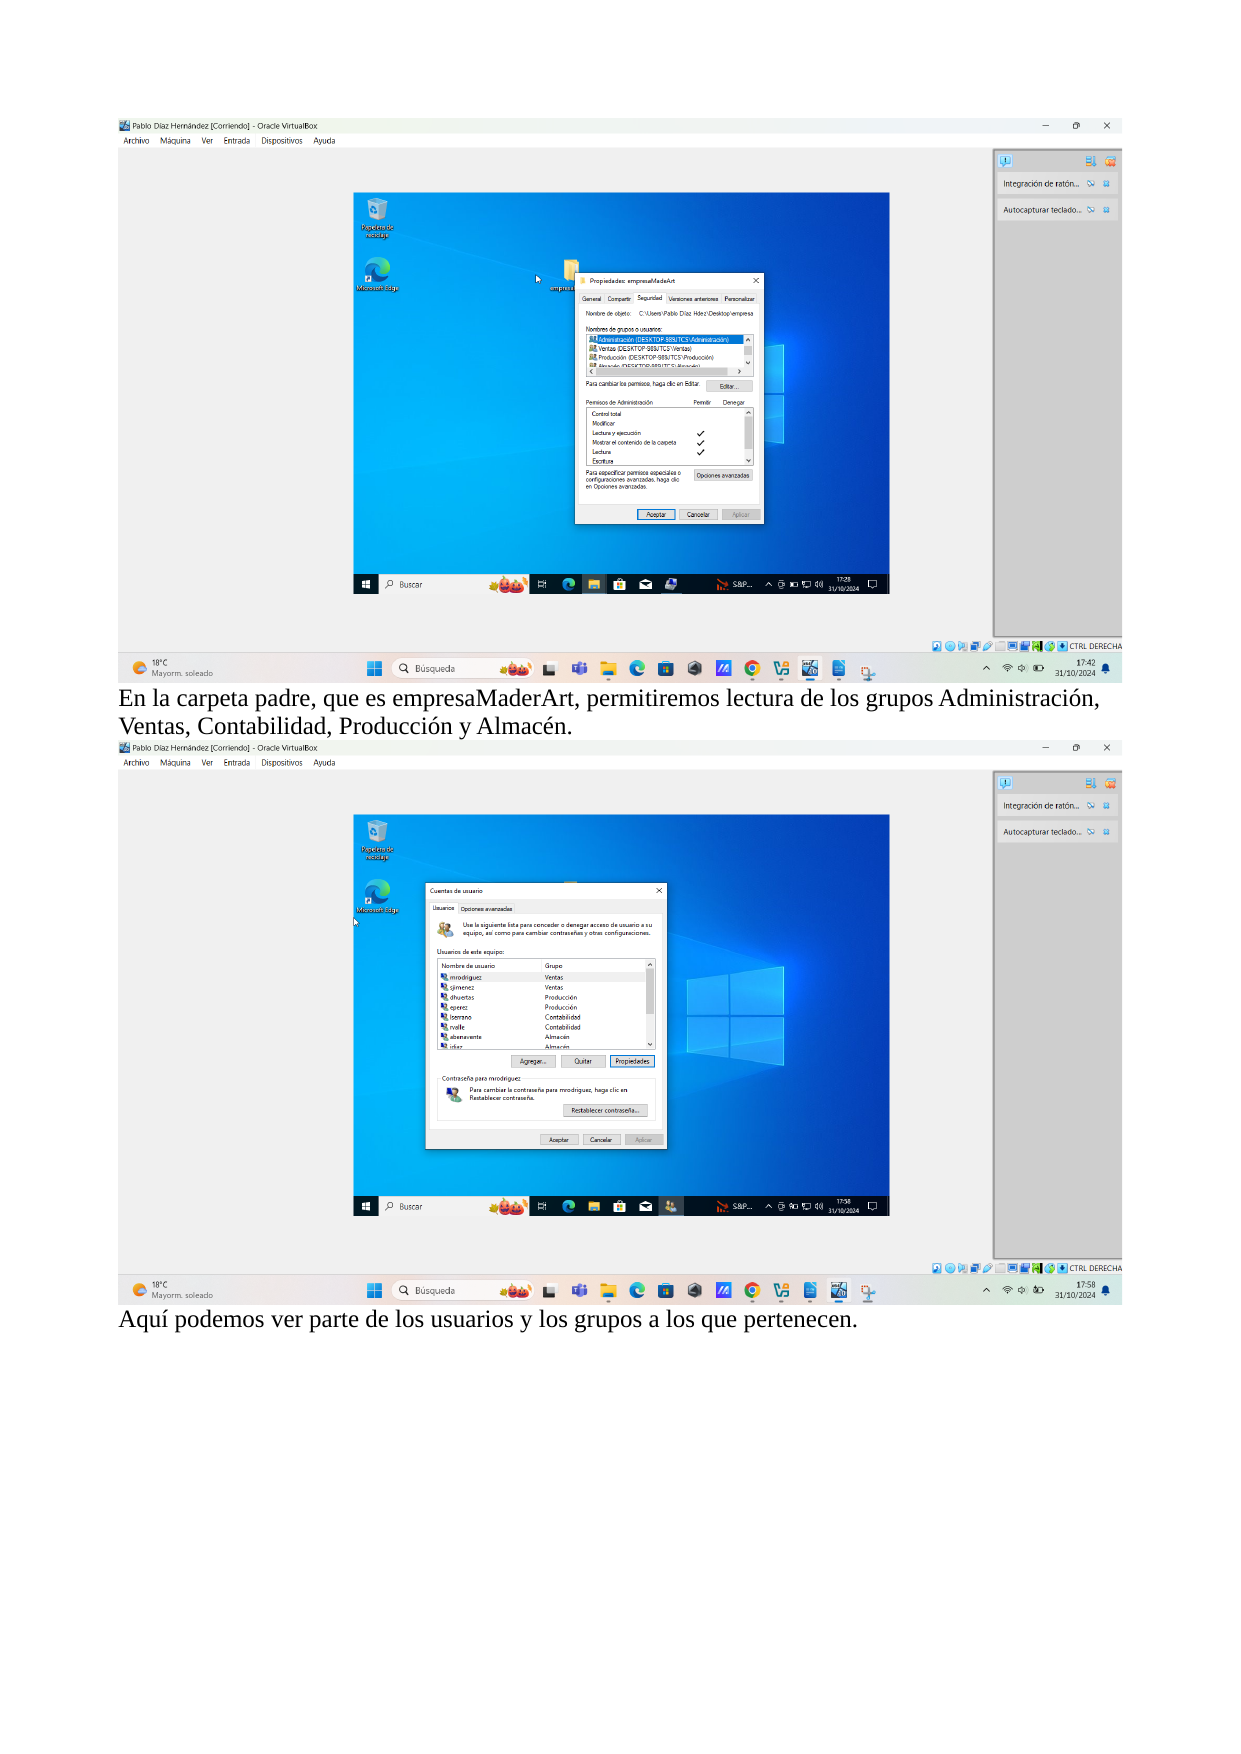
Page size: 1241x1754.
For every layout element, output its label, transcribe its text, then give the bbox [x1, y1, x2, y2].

text Aquí podemos ver parte de los usuarios y los grupos a los que pertenecen. [118, 1305, 1122, 1333]
text En la carpeta padre, que es empresaMaderArt, permitiremos lectura de los grupos Administración, Ventas, Contabilidad, Producción y Almacén. [118, 683, 1122, 740]
picture [118, 740, 1123, 1305]
picture [118, 118, 1123, 683]
